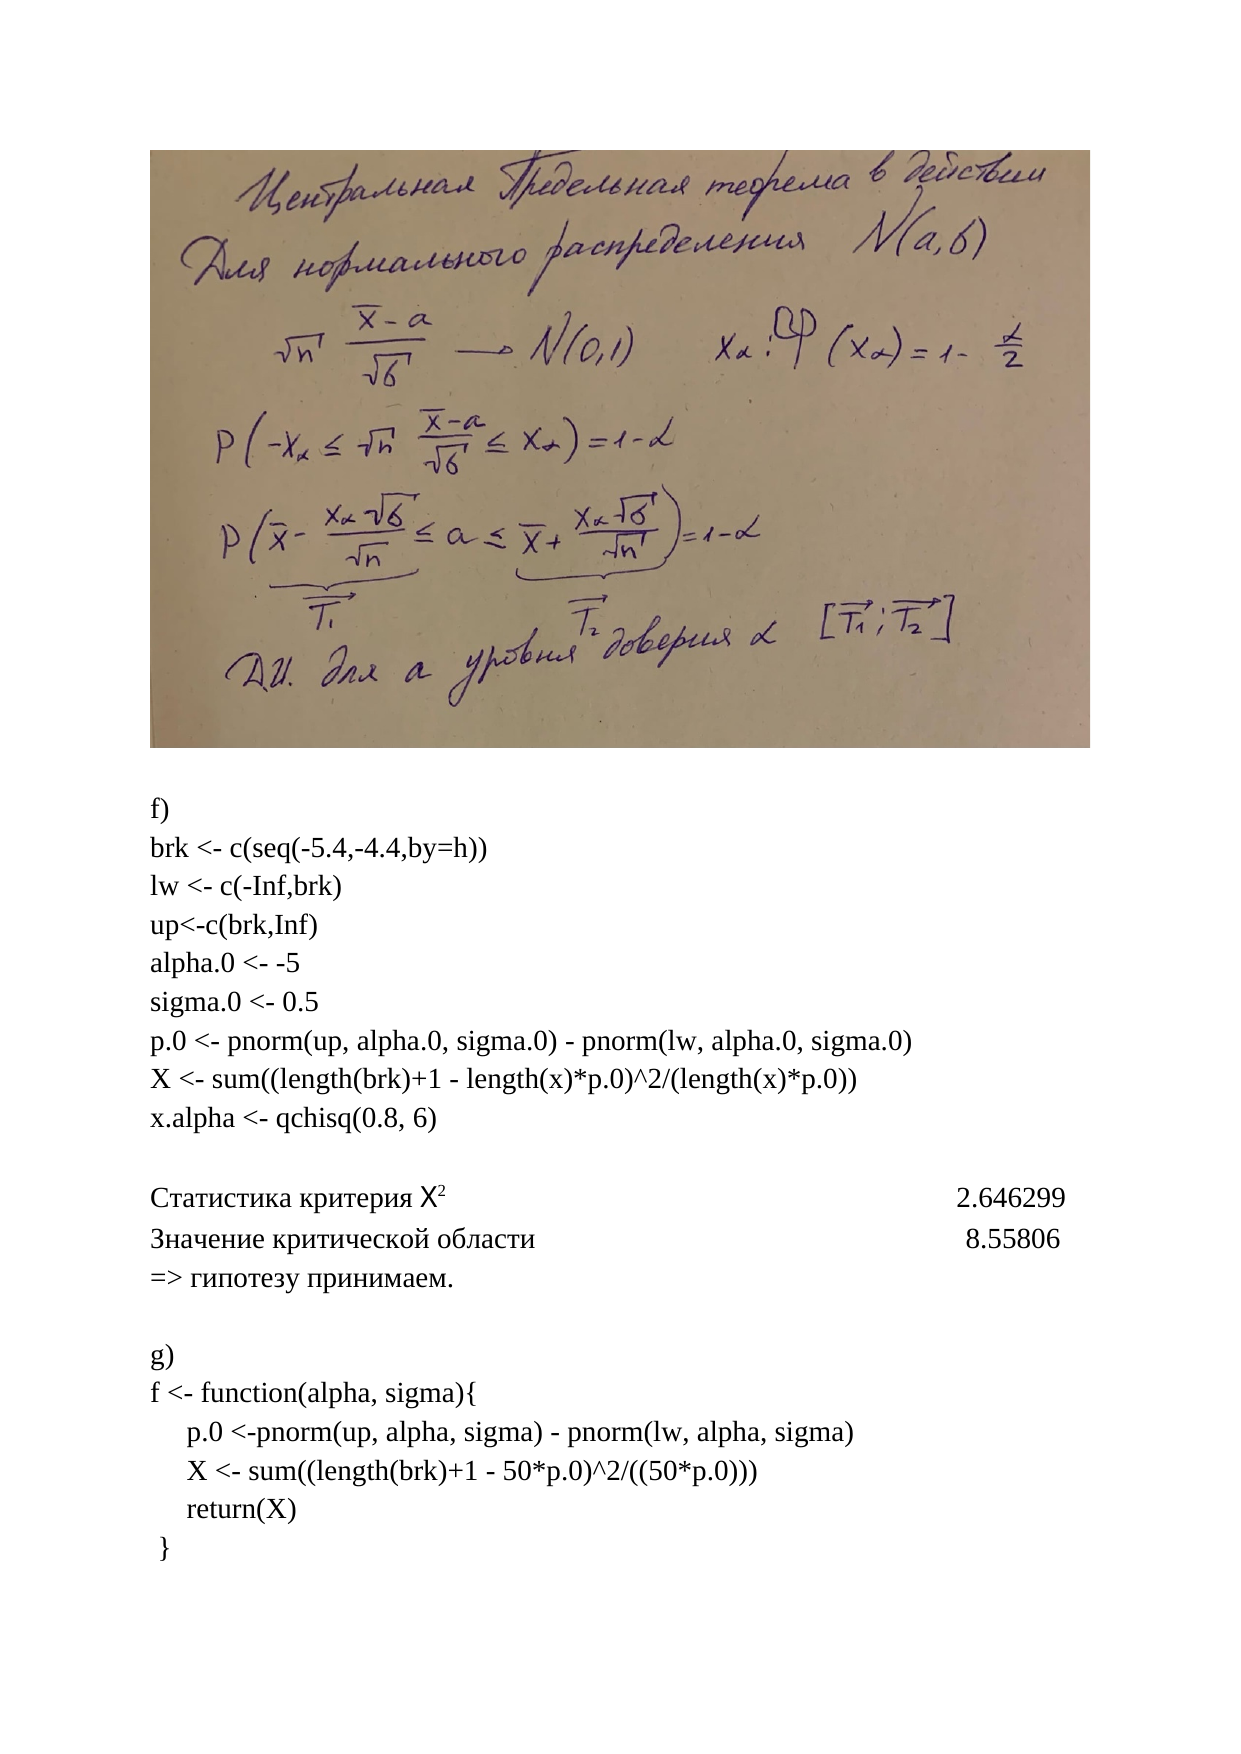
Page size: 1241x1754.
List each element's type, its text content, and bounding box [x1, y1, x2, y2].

picture [150, 150, 1091, 748]
text alpha.0 <- -5 [150, 946, 1090, 979]
text p.0 <- pnorm(up, alpha.0, sigma.0) - pnorm(lw, alpha.0, sigma.0) [150, 1023, 1090, 1056]
text X <- sum((length(brk)+1 - 50*p.0)^2/((50*p.0))) [150, 1453, 1090, 1486]
text Статистика критерия X2 2.646299 Значение критической области 8.55806 => гипотезу принимаем. [150, 1177, 1090, 1293]
text g) [150, 1337, 1090, 1371]
text brk <- c(seq(-5.4,-4.4,by=h)) [150, 830, 1090, 863]
text f <- function(alpha, sigma){ [150, 1376, 1090, 1409]
text return(X) [150, 1491, 1090, 1525]
text lw <- c(-Inf,brk) [150, 868, 1090, 902]
text sigma.0 <- 0.5 [150, 984, 1090, 1018]
text f) [150, 791, 1090, 825]
text } [150, 1530, 1090, 1563]
text X <- sum((length(brk)+1 - length(x)*p.0)^2/(length(x)*p.0)) [150, 1061, 1090, 1095]
text x.alpha <- qchisq(0.8, 6) [150, 1100, 1090, 1133]
text p.0 <-pnorm(up, alpha, sigma) - pnorm(lw, alpha, sigma) [150, 1414, 1090, 1448]
text up<-c(brk,Inf) [150, 907, 1090, 941]
